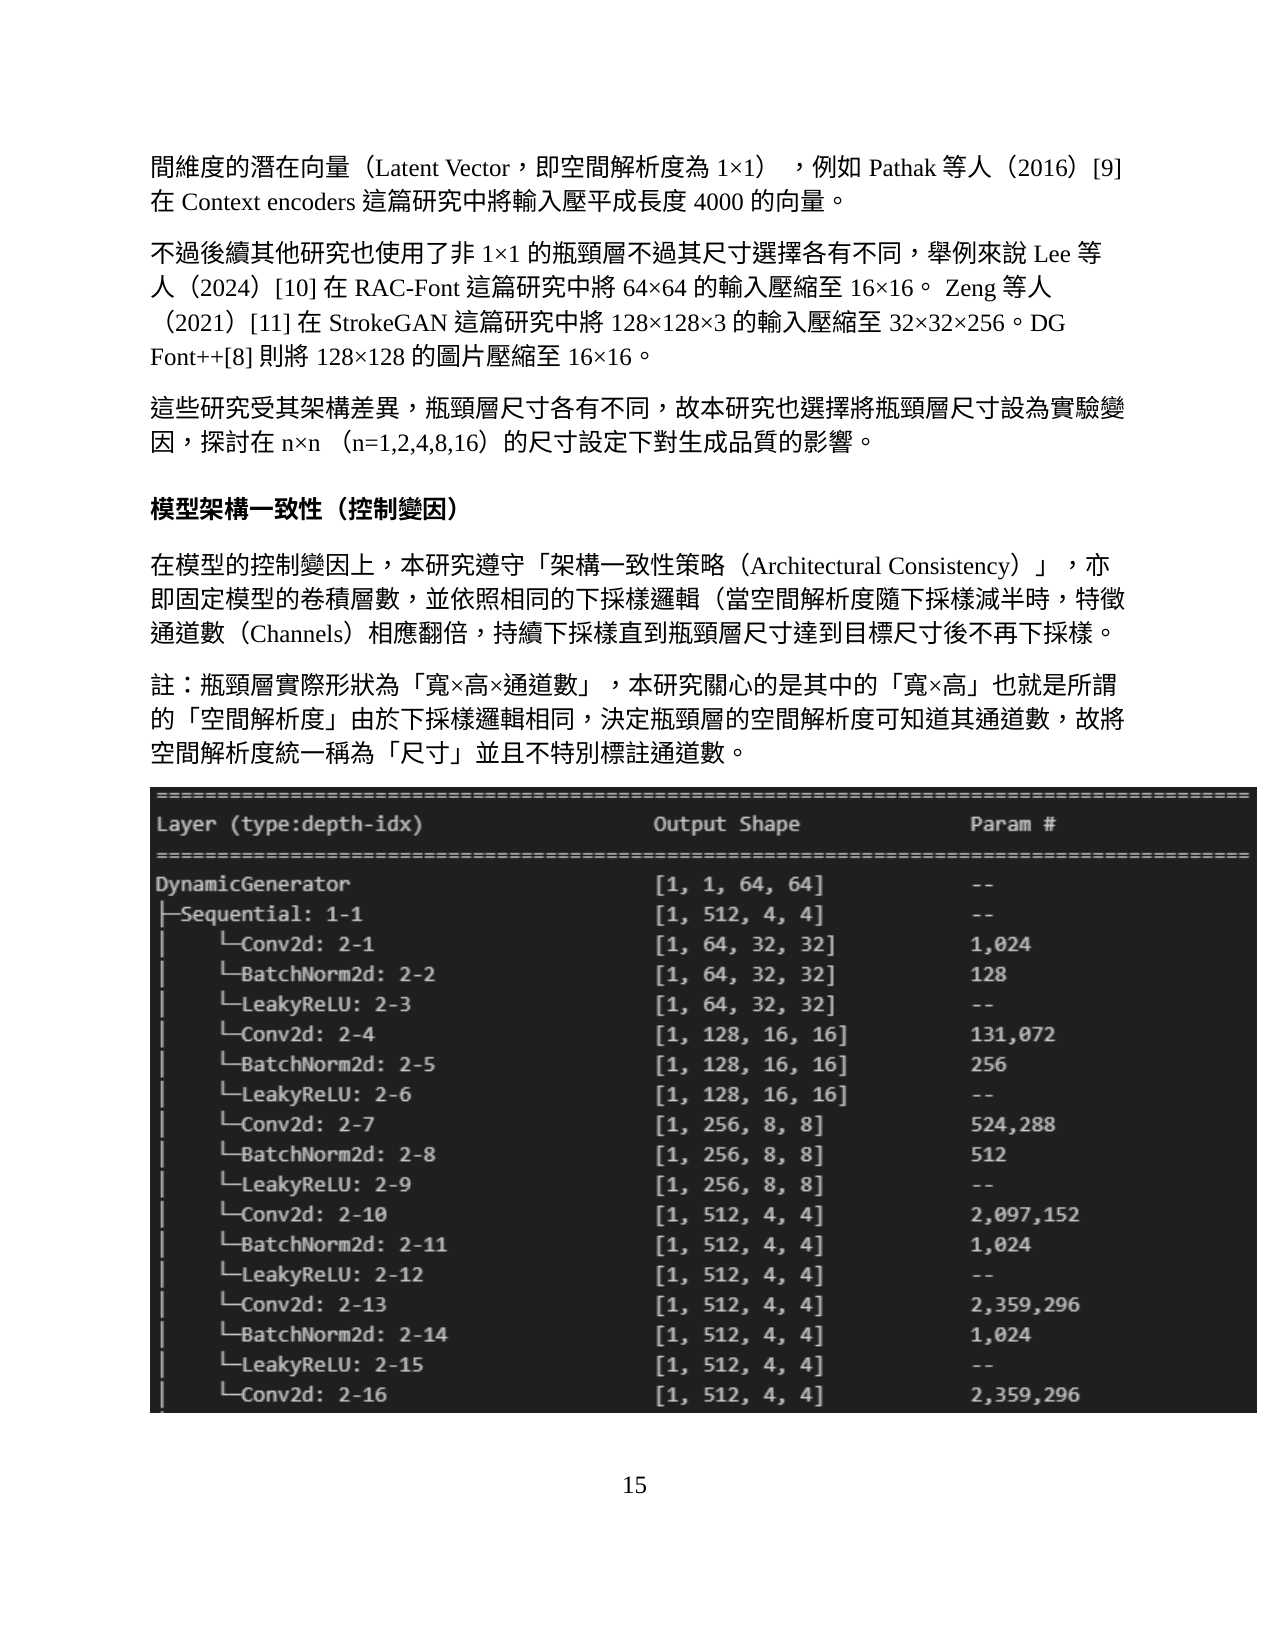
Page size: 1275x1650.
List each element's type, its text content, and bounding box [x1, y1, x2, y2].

text 間維度的潛在向量（Latent Vector，即空間解析度為 1×1） ，例如 Pathak 等人（2016）[9] 在 Context encoders 這篇研究中將輸入壓平成長度 4000 的向量。 [150, 150, 1125, 218]
text 註：瓶頸層實際形狀為「寬×高×通道數」，本研究關心的是其中的「寬×高」也就是所謂的「空間解析度」由於下採樣邏輯相同，決定瓶頸層的空間解析度可知道其通道數，故將空間解析度統一稱為「尺寸」並且不特別標註通道數。 [150, 668, 1125, 770]
text 在模型的控制變因上，本研究遵守「架構一致性策略（Architectural Consistency）」，亦即固定模型的卷積層數，並依照相同的下採樣邏輯（當空間解析度隨下採樣減半時，特徵通道數（Channels）相應翻倍，持續下採樣直到瓶頸層尺寸達到目標尺寸後不再下採樣。 [150, 547, 1125, 650]
text 這些研究受其架構差異，瓶頸層尺寸各有不同，故本研究也選擇將瓶頸層尺寸設為實驗變因，探討在 n×n （n=1,2,4,8,16）的尺寸設定下對生成品質的影響。 [150, 390, 1125, 458]
picture [150, 787, 1257, 1413]
text 不過後續其他研究也使用了非 1×1 的瓶頸層不過其尺寸選擇各有不同，舉例來說 Lee 等人（2024）[10] 在 RAC-Font 這篇研究中將 64×64 的輸入壓縮至 16×16。 Zeng 等人（2021）[11] 在 StrokeGAN 這篇研究中將 128×128×3 的輸入壓縮至 32×32×256。DG Font++[8] 則將 128×128 的圖片壓縮至 16×16。 [150, 236, 1125, 372]
text [150, 1413, 1125, 1418]
subtitle 模型架構一致性（控制變因） [150, 492, 1125, 526]
